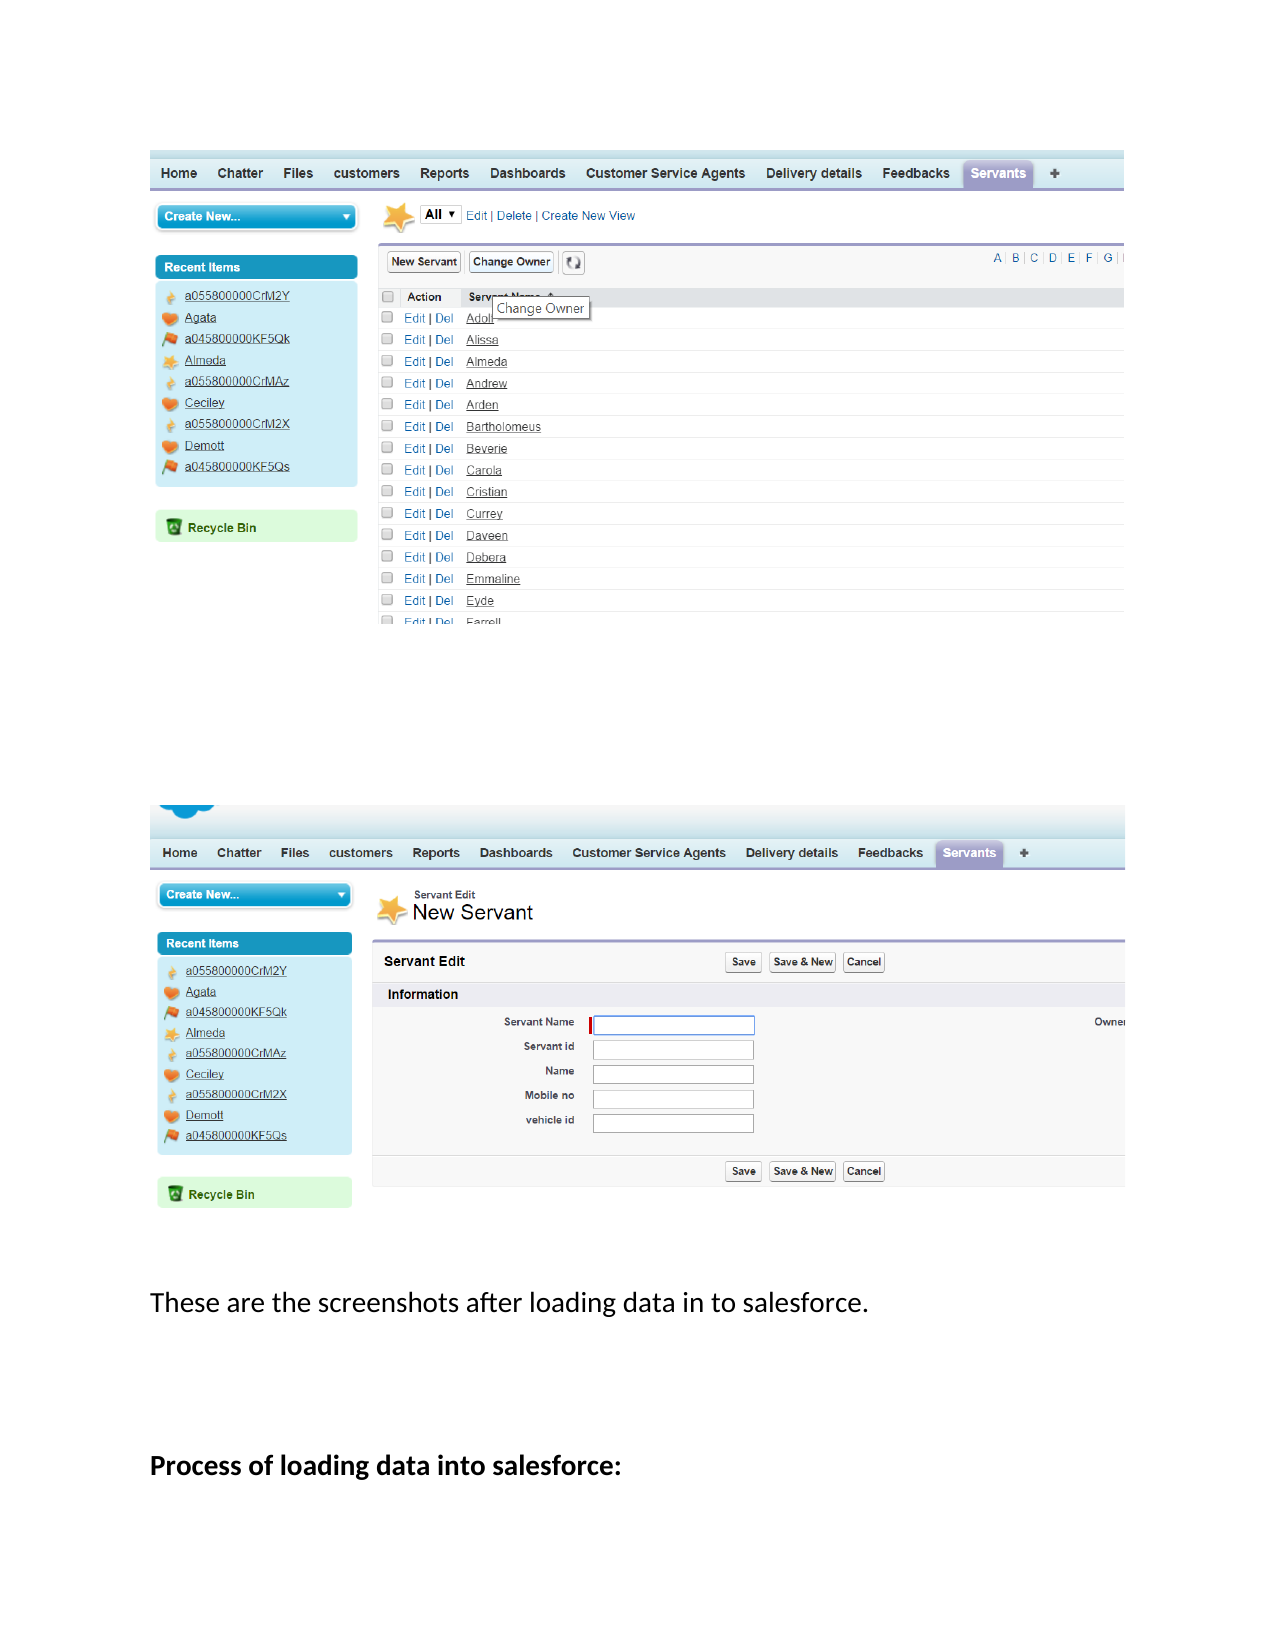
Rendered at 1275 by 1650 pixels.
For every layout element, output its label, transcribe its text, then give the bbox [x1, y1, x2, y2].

text Process of loading data into salesforce: [150, 1447, 1125, 1483]
text These are the screenshots after loading data in to salesforce. [150, 1284, 1125, 1320]
